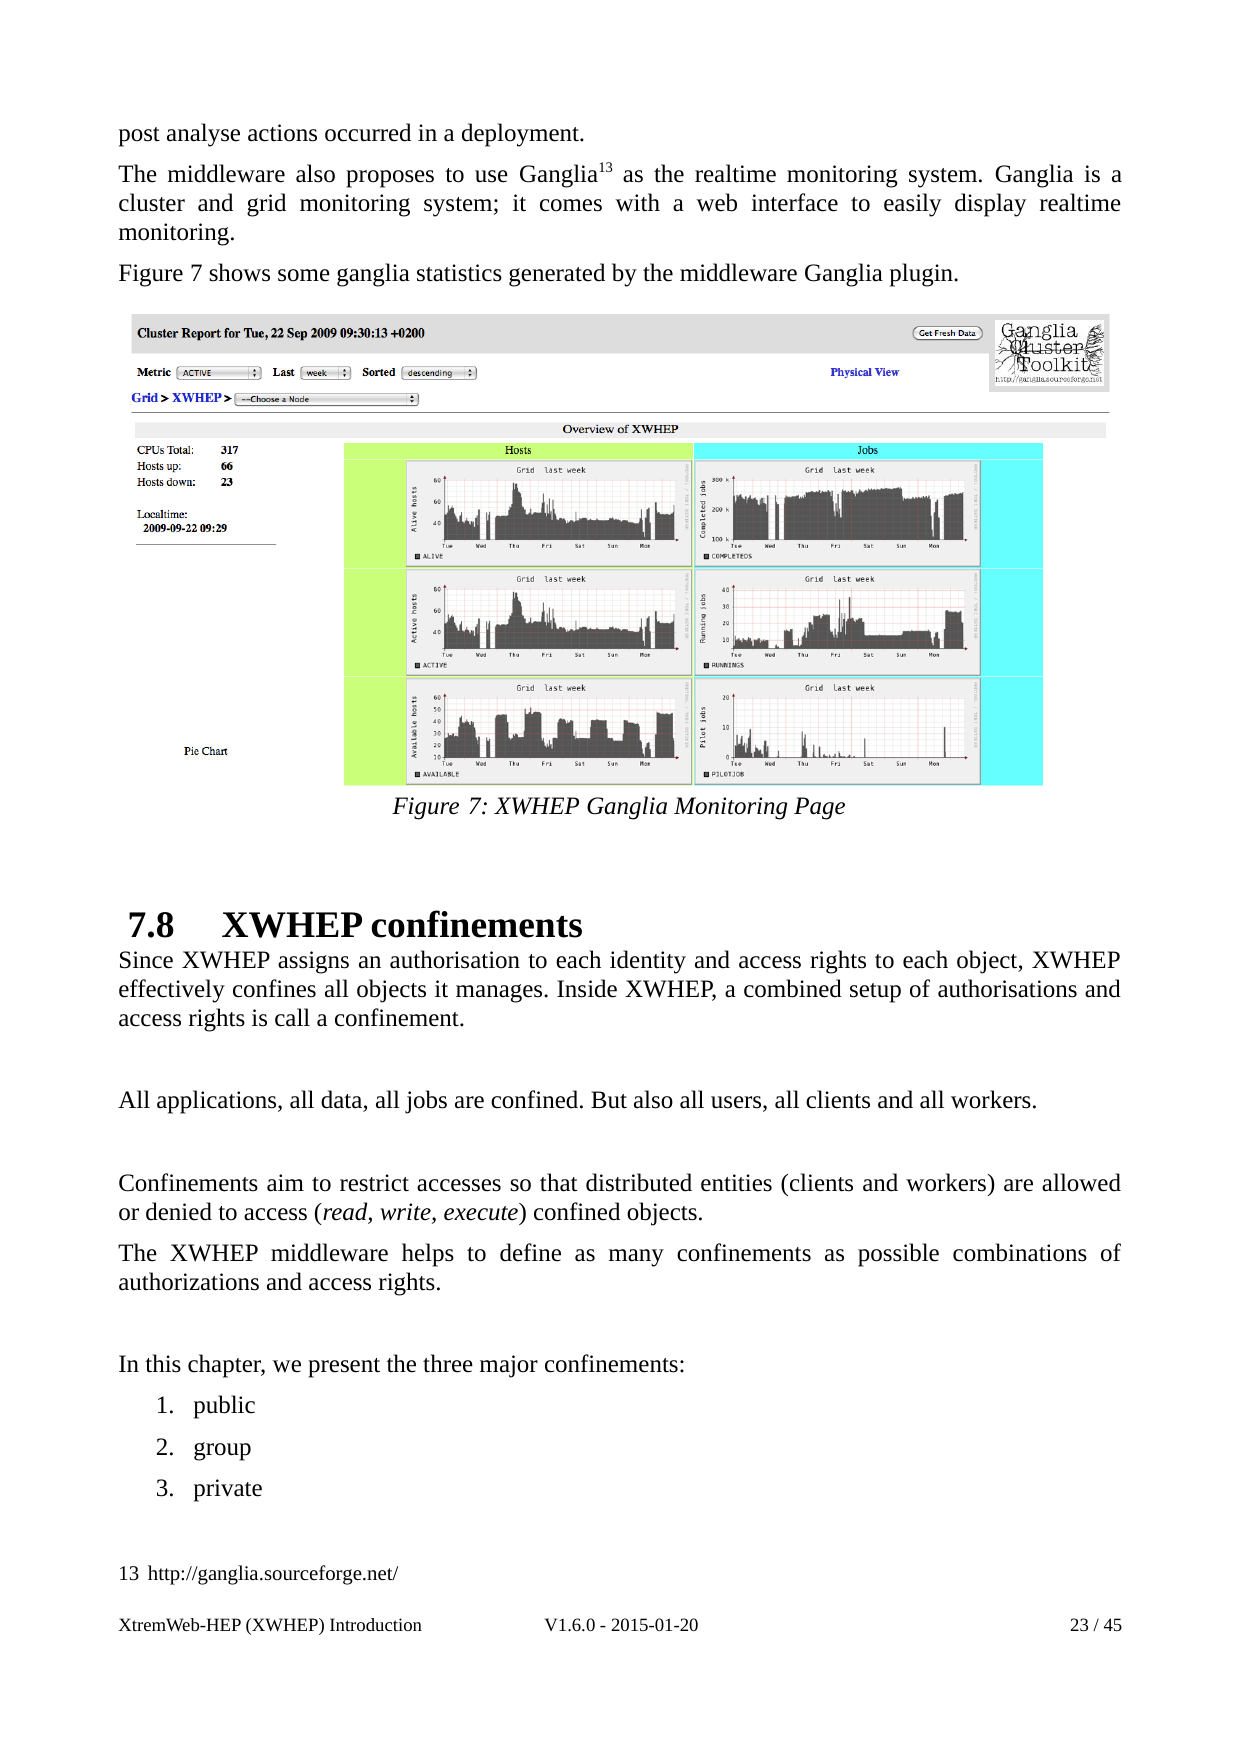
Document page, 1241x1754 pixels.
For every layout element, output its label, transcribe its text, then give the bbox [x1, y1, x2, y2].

text http://ganglia.sourceforge.net/ [118, 1561, 1122, 1585]
text Figure 7 shows some ganglia statistics generated by the middleware Ganglia plugin. [118, 258, 1122, 287]
list public [156, 1390, 1122, 1419]
text The XWHEP middleware helps to define as many confinements as possible combinations of authorizations and access rights. [118, 1238, 1122, 1295]
picture [129, 312, 1112, 791]
list group [156, 1432, 1122, 1460]
text All applications, all data, all jobs are confined. But also all users, all clients and all workers. [118, 1085, 1122, 1114]
text Confinements aim to restrict accesses so that distributed entities (clients and workers) are allowed or denied to access (read, write, execute) confined objects. [118, 1168, 1122, 1225]
text Figure 7: XWHEP Ganglia Monitoring Page [129, 791, 1111, 820]
text post analyse actions occurred in a deployment. [118, 118, 1122, 147]
list private [156, 1473, 1122, 1502]
subtitle XWHEP confinements [118, 902, 1122, 945]
text Since XWHEP assigns an authorisation to each identity and access rights to each object, XWHEP effectively confines all objects it manages. Inside XWHEP, a combined setup of authorisations and access rights is call a confinement. [118, 945, 1122, 1032]
text The middleware also proposes to use Ganglia as the realtime monitoring system. Ganglia is a cluster and grid monitoring system; it comes with a web interface to easily display realtime monitoring. [118, 159, 1122, 246]
text In this chapter, we present the three major confinements: [118, 1349, 1122, 1378]
